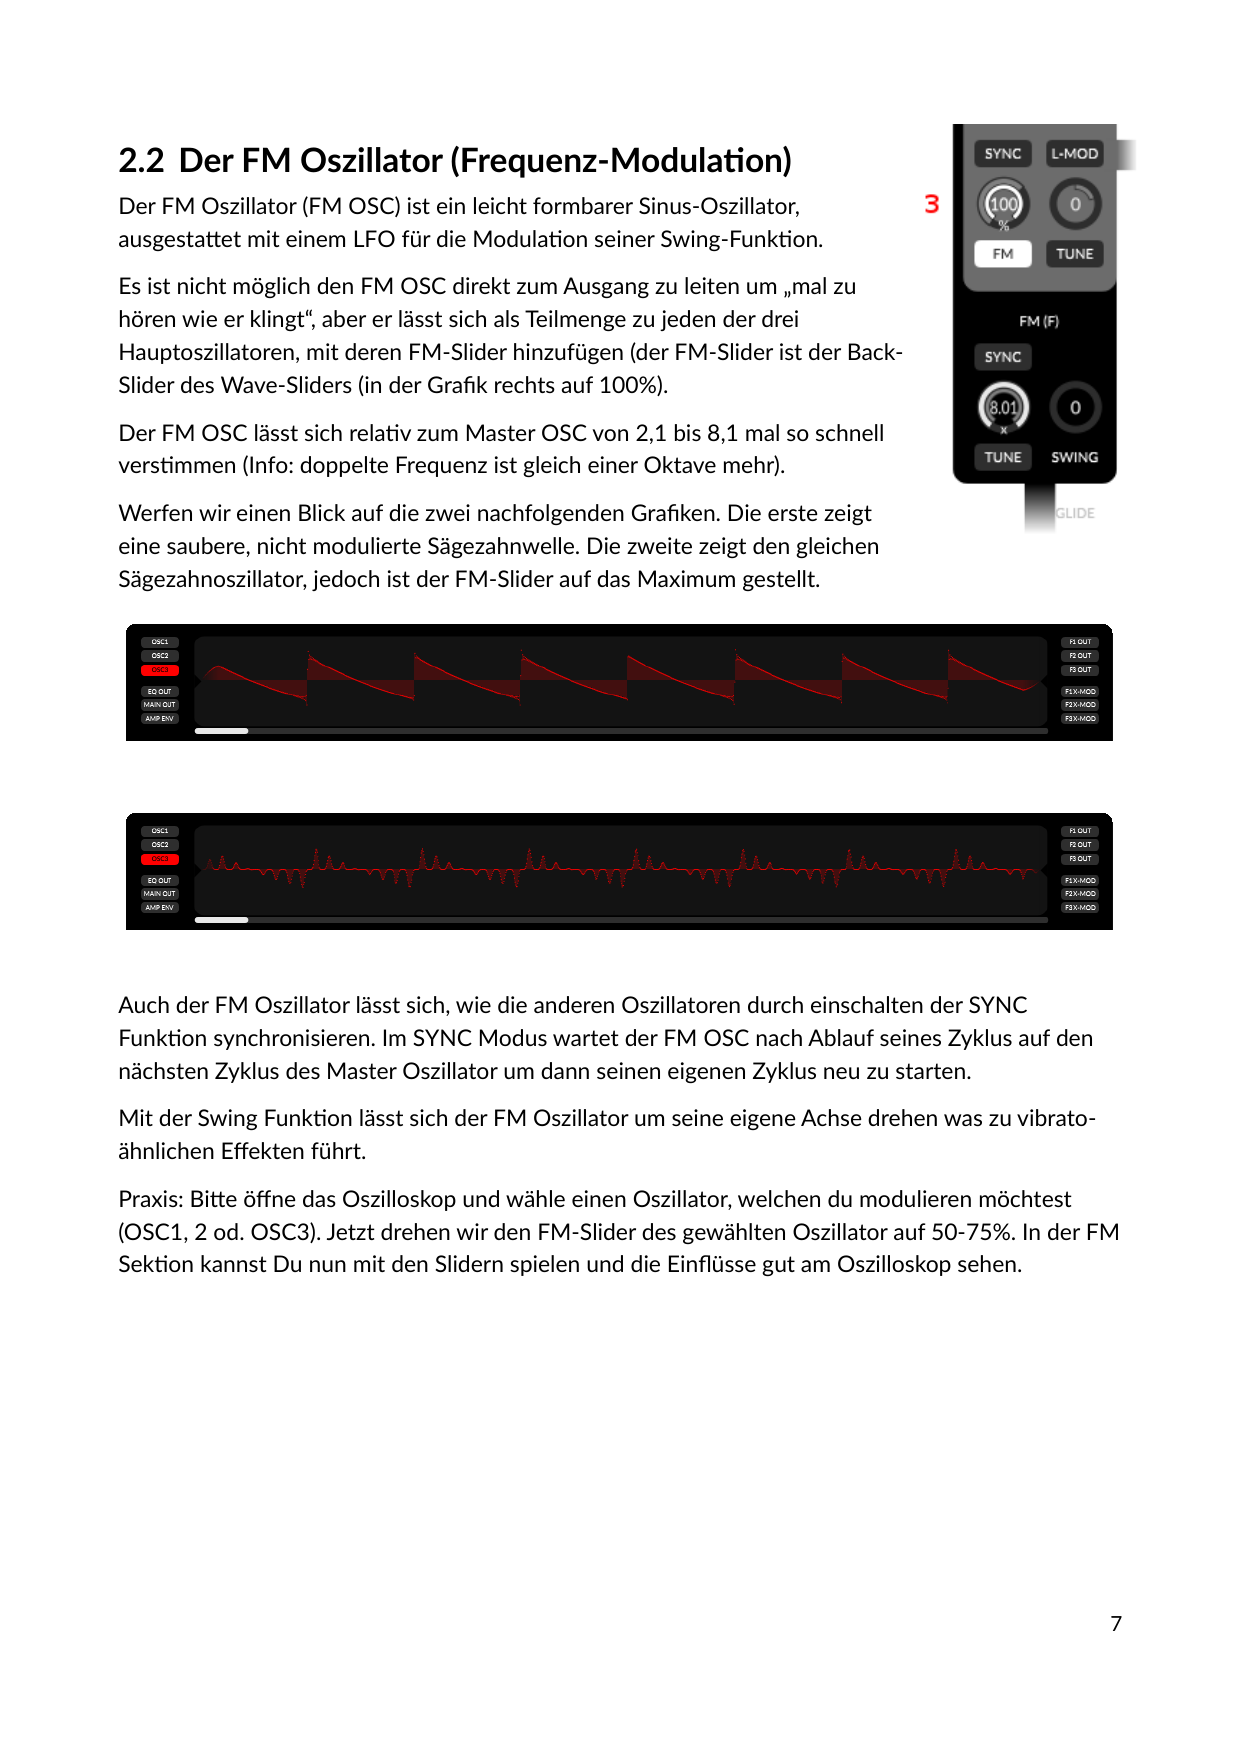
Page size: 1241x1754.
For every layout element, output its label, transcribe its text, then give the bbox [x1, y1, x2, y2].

text Auch der FM Oszillator lässt sich, wie die anderen Oszillatoren durch einschalten der SYNC Funktion synchronisieren. Im SYNC Modus wartet der FM OSC nach Ablauf seines Zyklus auf den nächsten Zyklus des Master Oszillator um dann seinen eigenen Zyklus neu zu starten. [118, 991, 1122, 1084]
text Werfen wir einen Blick auf die zwei nachfolgenden Grafiken. Die erste zeigt eine saubere, nicht modulierte Sägezahnwelle. Die zweite zeigt den gleichen Sägezahnoszillator, jedoch ist der FM-Slider auf das Maximum gestellt. [118, 499, 1122, 592]
picture [911, 124, 1137, 534]
text Es ist nicht möglich den FM OSC direkt zum Ausgang zu leiten um „mal zu hören wie er klingt“, aber er lässt sich als Teilmenge zu jeden der drei Hauptoszillatoren, mit deren FM-Slider hinzufügen (der FM-Slider ist der Back-Slider des Wave-Sliders (in der Grafik rechts auf 100%). [118, 272, 911, 398]
picture [118, 801, 1123, 938]
subtitle Der FM Oszillator (Frequenz-Modulation) [118, 139, 911, 179]
text Mit der Swing Funktion lässt sich der FM Oszillator um seine eigene Achse drehen was zu vibrato-ähnlichen Effekten führt. [118, 1104, 1122, 1164]
text Der FM OSC lässt sich relativ zum Master OSC von 2,1 bis 8,1 mal so schnell verstimmen (Info: doppelte Frequenz ist gleich einer Oktave mehr). [118, 418, 911, 479]
picture [118, 612, 1123, 749]
text Der FM Oszillator (FM OSC) ist ein leicht formbarer Sinus-Oszillator, ausgestattet mit einem LFO für die Modulation seiner Swing-Funktion. [118, 192, 911, 252]
text Praxis: Bitte öffne das Oszilloskop und wähle einen Oszillator, welchen du modulieren möchtest (OSC1, 2 od. OSC3). Jetzt drehen wir den FM-Slider des gewählten Oszillator auf 50-75%. In der FM Sektion kannst Du nun mit den Slidern spielen und die Einflüsse gut am Oszilloskop sehen. [118, 1184, 1122, 1278]
